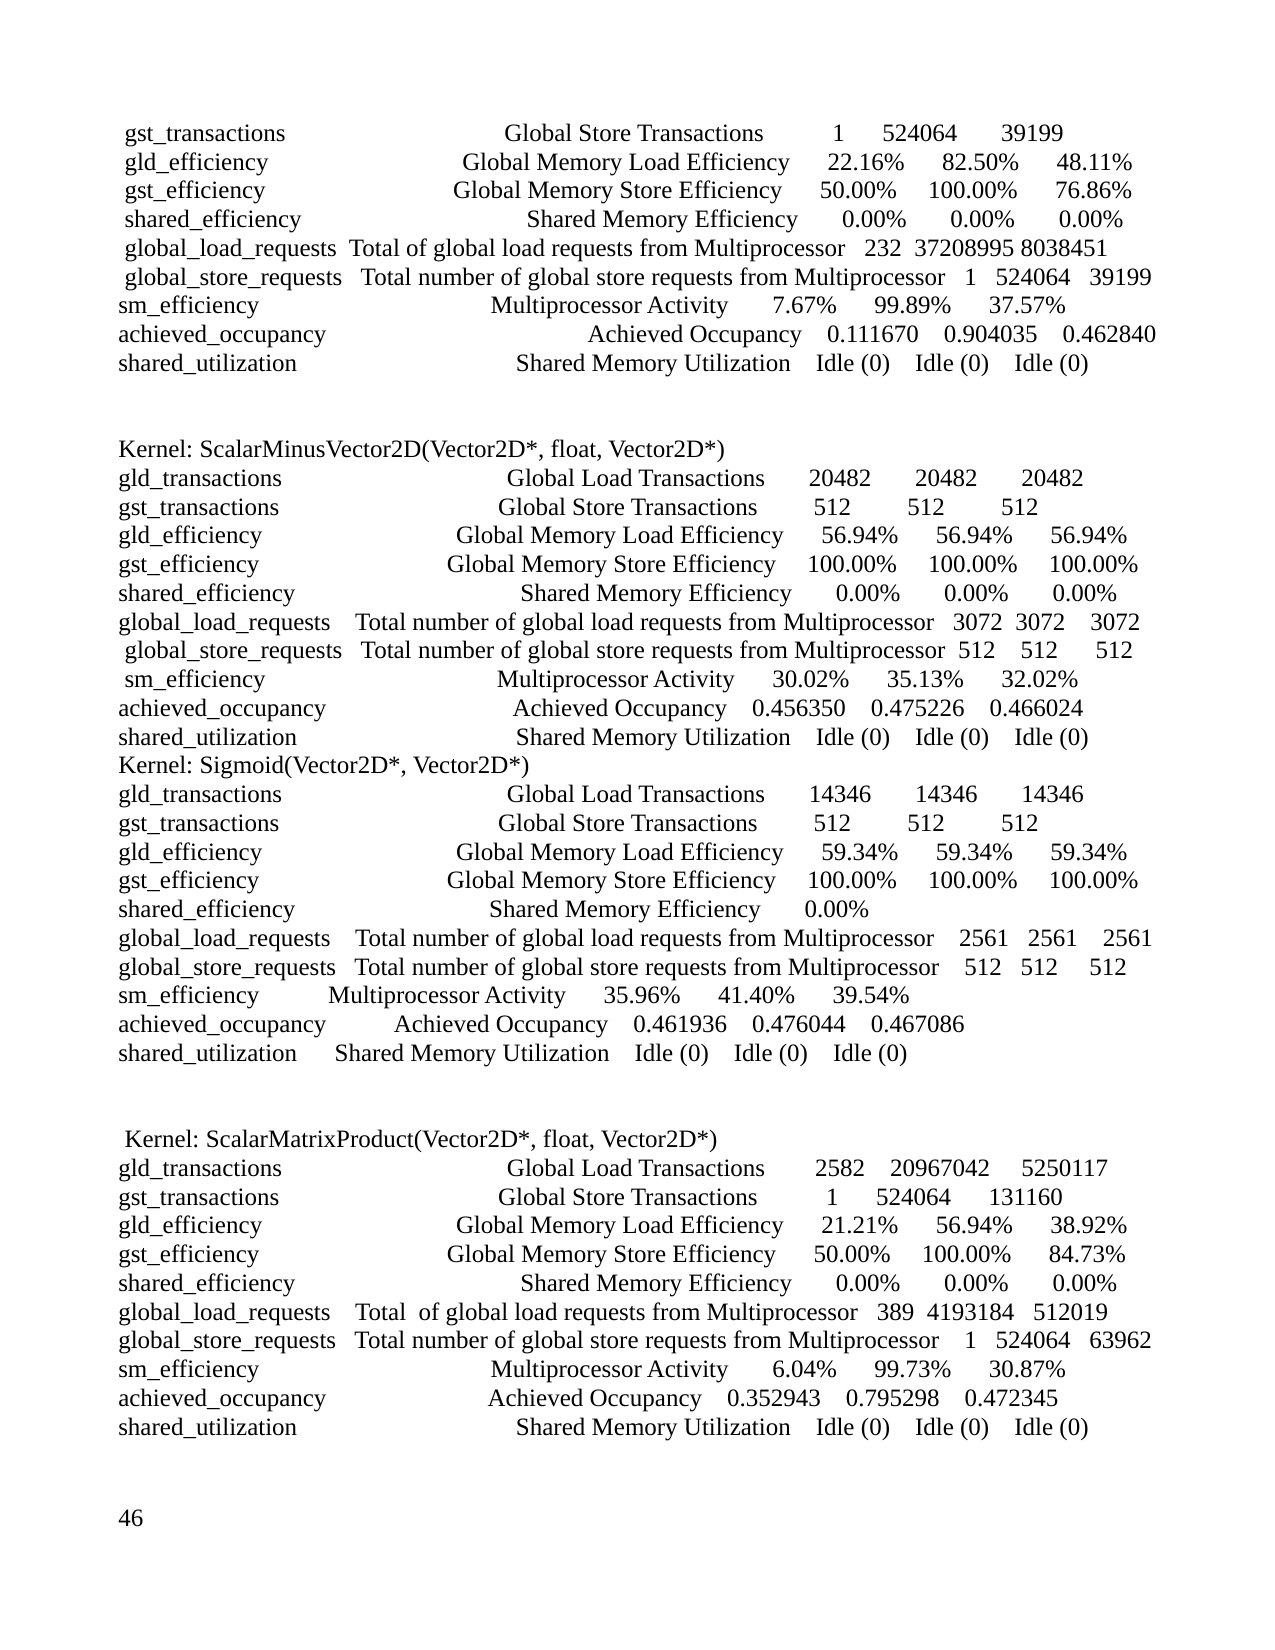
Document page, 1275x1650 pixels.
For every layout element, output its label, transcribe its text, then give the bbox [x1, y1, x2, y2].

text gst_transactions Global Store Transactions 512 512 512 [118, 492, 1157, 521]
text achieved_occupancy Achieved Occupancy 0.111670 0.904035 0.462840 [118, 319, 1157, 348]
text sm_efficiency Multiprocessor Activity 35.96% 41.40% 39.54% [118, 981, 1157, 1009]
text gst_efficiency Global Memory Store Efficiency 50.00% 100.00% 84.73% [118, 1239, 1157, 1268]
text shared_utilization Shared Memory Utilization Idle (0) Idle (0) Idle (0) [118, 348, 1157, 377]
text global_load_requests Total of global load requests from Multiprocessor 232 37208995 8038451 [118, 233, 1157, 262]
text achieved_occupancy Achieved Occupancy 0.352943 0.795298 0.472345 [118, 1383, 1157, 1412]
text gst_efficiency Global Memory Store Efficiency 100.00% 100.00% 100.00% [118, 549, 1157, 578]
text Kernel: ScalarMinusVector2D(Vector2D*, float, Vector2D*) [118, 434, 1157, 463]
text global_load_requests Total number of global load requests from Multiprocessor 3072 3072 3072 [118, 607, 1157, 636]
text global_store_requests Total number of global store requests from Multiprocessor 1 524064 63962 [118, 1326, 1157, 1354]
text global_store_requests Total number of global store requests from Multiprocessor 1 524064 39199 [118, 262, 1157, 291]
text gld_efficiency Global Memory Load Efficiency 21.21% 56.94% 38.92% [118, 1211, 1157, 1239]
text sm_efficiency Multiprocessor Activity 30.02% 35.13% 32.02% [118, 664, 1157, 693]
text global_load_requests Total number of global load requests from Multiprocessor 2561 2561 2561 [118, 923, 1157, 952]
text achieved_occupancy Achieved Occupancy 0.456350 0.475226 0.466024 [118, 693, 1157, 722]
text shared_utilization Shared Memory Utilization Idle (0) Idle (0) Idle (0) [118, 1412, 1157, 1441]
text gst_efficiency Global Memory Store Efficiency 50.00% 100.00% 76.86% [118, 176, 1157, 204]
text gst_efficiency Global Memory Store Efficiency 100.00% 100.00% 100.00% [118, 866, 1157, 894]
text Kernel: ScalarMatrixProduct(Vector2D*, float, Vector2D*) [118, 1124, 1157, 1153]
text gst_transactions Global Store Transactions 1 524064 131160 [118, 1182, 1157, 1211]
text shared_efficiency Shared Memory Efficiency 0.00% 0.00% 0.00% [118, 1268, 1157, 1297]
text gld_transactions Global Load Transactions 20482 20482 20482 [118, 463, 1157, 492]
text gld_transactions Global Load Transactions 14346 14346 14346 [118, 779, 1157, 808]
text gld_efficiency Global Memory Load Efficiency 22.16% 82.50% 48.11% [118, 147, 1157, 176]
text shared_utilization Shared Memory Utilization Idle (0) Idle (0) Idle (0) [118, 722, 1157, 751]
text gld_efficiency Global Memory Load Efficiency 59.34% 59.34% 59.34% [118, 837, 1157, 866]
text shared_utilization Shared Memory Utilization Idle (0) Idle (0) Idle (0) [118, 1038, 1157, 1067]
text shared_efficiency Shared Memory Efficiency 0.00% 0.00% 0.00% [118, 578, 1157, 607]
text global_store_requests Total number of global store requests from Multiprocessor 512 512 512 [118, 952, 1157, 981]
text gst_transactions Global Store Transactions 1 524064 39199 [118, 118, 1157, 147]
text global_store_requests Total number of global store requests from Multiprocessor 512 512 512 [118, 636, 1157, 664]
text shared_efficiency Shared Memory Efficiency 0.00% 0.00% 0.00% [118, 204, 1157, 233]
text shared_efficiency Shared Memory Efficiency 0.00% [118, 894, 1157, 923]
text sm_efficiency Multiprocessor Activity 7.67% 99.89% 37.57% [118, 291, 1157, 319]
text gld_efficiency Global Memory Load Efficiency 56.94% 56.94% 56.94% [118, 521, 1157, 549]
text gld_transactions Global Load Transactions 2582 20967042 5250117 [118, 1153, 1157, 1182]
text gst_transactions Global Store Transactions 512 512 512 [118, 808, 1157, 837]
text achieved_occupancy Achieved Occupancy 0.461936 0.476044 0.467086 [118, 1009, 1157, 1038]
text global_load_requests Total of global load requests from Multiprocessor 389 4193184 512019 [118, 1297, 1157, 1326]
text sm_efficiency Multiprocessor Activity 6.04% 99.73% 30.87% [118, 1354, 1157, 1383]
text Kernel: Sigmoid(Vector2D*, Vector2D*) [118, 751, 1157, 779]
